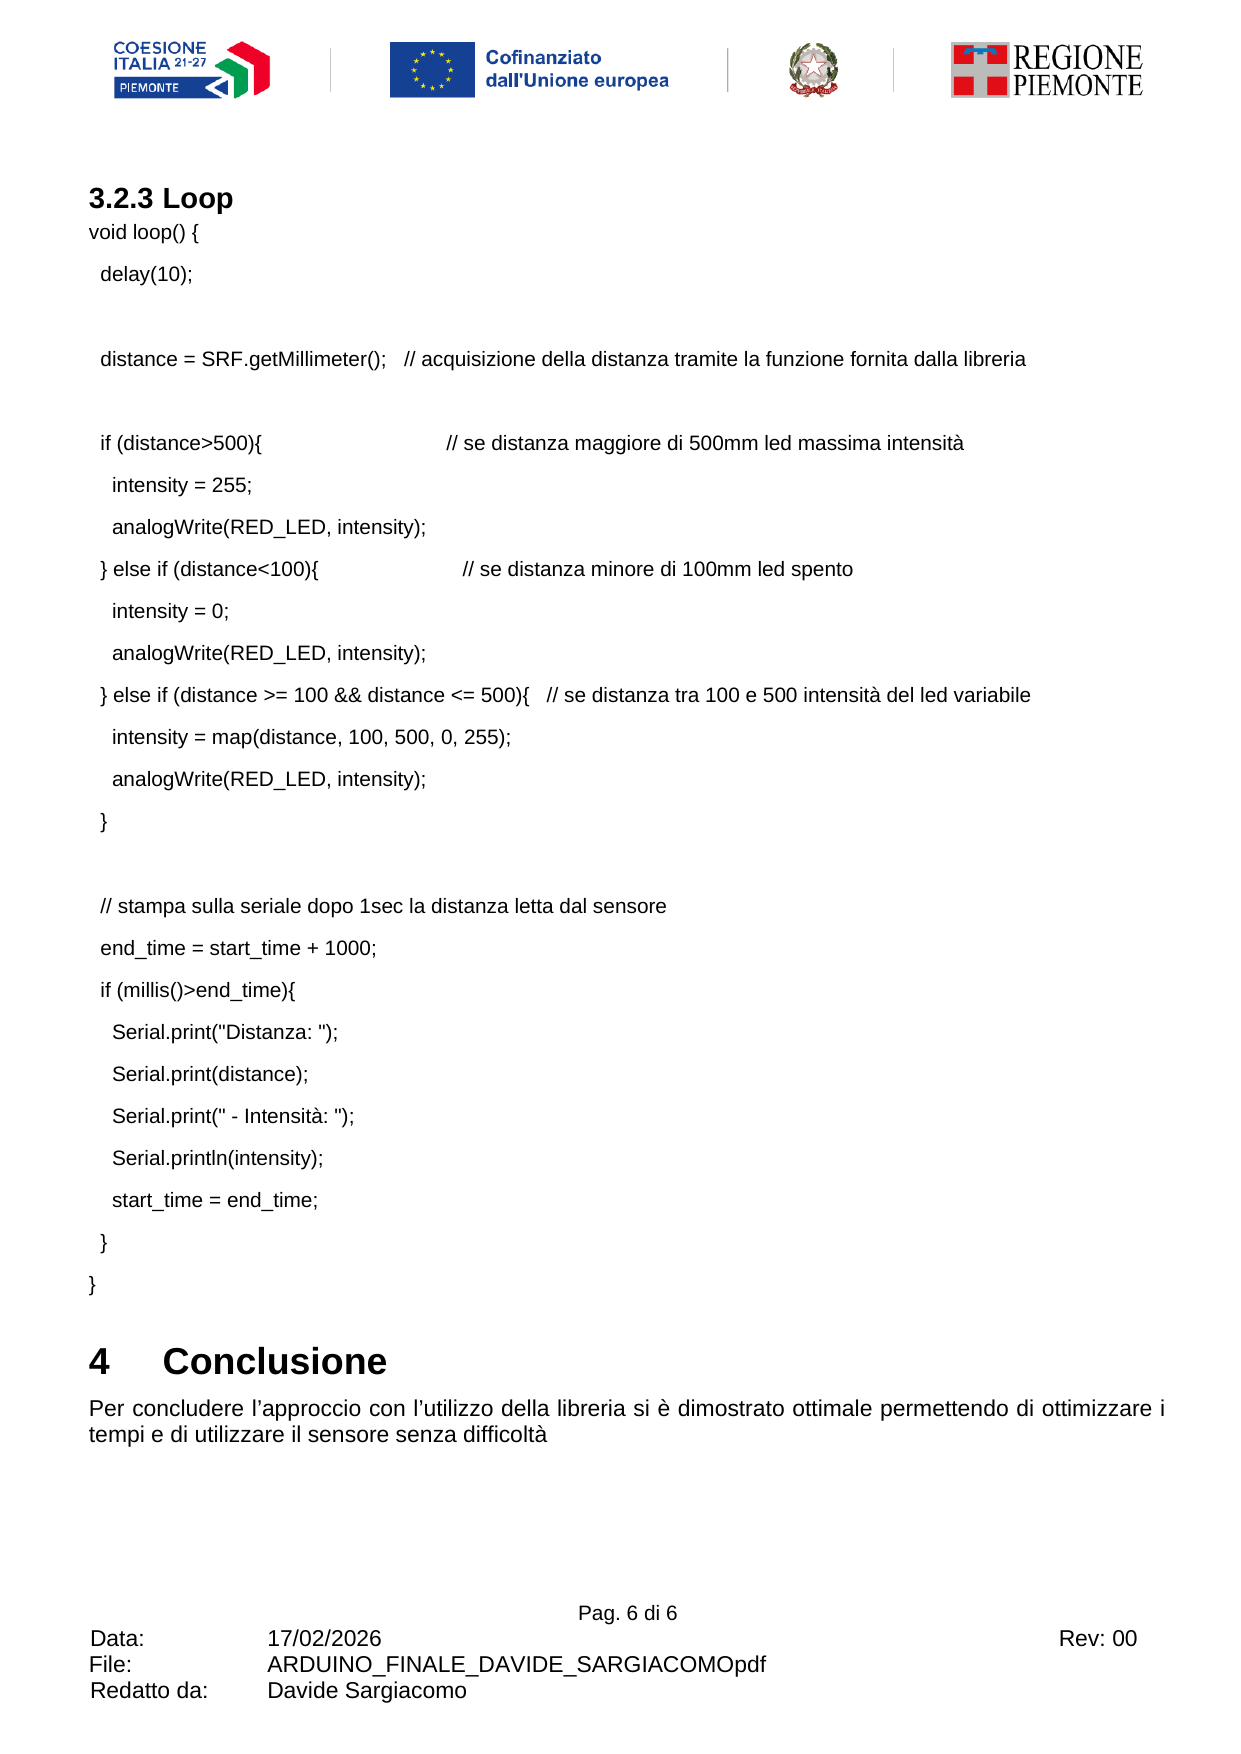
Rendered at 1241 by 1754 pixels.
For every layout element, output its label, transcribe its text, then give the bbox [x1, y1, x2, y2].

text Serial.println(intensity); [89, 1146, 1167, 1170]
text start_time = end_time; [89, 1188, 1167, 1212]
text Serial.print(" - Intensità: "); [89, 1104, 1167, 1128]
text intensity = 255; [89, 473, 1167, 497]
text } else if (distance >= 100 && distance <= 500){ // se distanza tra 100 e 500 intensità del led variabile [89, 683, 1167, 707]
text analogWrite(RED_LED, intensity); [89, 641, 1167, 665]
text analogWrite(RED_LED, intensity); [89, 515, 1167, 539]
text } [89, 809, 1167, 833]
text Serial.print("Distanza: "); [89, 1020, 1167, 1044]
text } [89, 1230, 1167, 1254]
text Per concludere l’approccio con l’utilizzo della libreria si è dimostrato ottimale permettendo di ottimizzare i tempi e di utilizzare il sensore senza difficoltà [89, 1395, 1167, 1448]
text if (distance>500){ // se distanza maggiore di 500mm led massima intensità [89, 431, 1167, 454]
text intensity = map(distance, 100, 500, 0, 255); [89, 725, 1167, 749]
subtitle Loop [89, 182, 1167, 215]
text } else if (distance<100){ // se distanza minore di 100mm led spento [89, 557, 1167, 581]
text intensity = 0; [89, 599, 1167, 623]
text void loop() { [89, 220, 1167, 244]
text delay(10); [89, 262, 1167, 286]
subtitle Conclusione [89, 1339, 1167, 1382]
text distance = SRF.getMillimeter(); // acquisizione della distanza tramite la funzione fornita dalla libreria [89, 346, 1167, 370]
text } [89, 1272, 1167, 1296]
text analogWrite(RED_LED, intensity); [89, 767, 1167, 791]
text if (millis()>end_time){ [89, 978, 1167, 1002]
text Serial.print(distance); [89, 1062, 1167, 1086]
picture [108, 29, 1147, 119]
text // stampa sulla seriale dopo 1sec la distanza letta dal sensore [89, 893, 1167, 917]
text end_time = start_time + 1000; [89, 936, 1167, 959]
